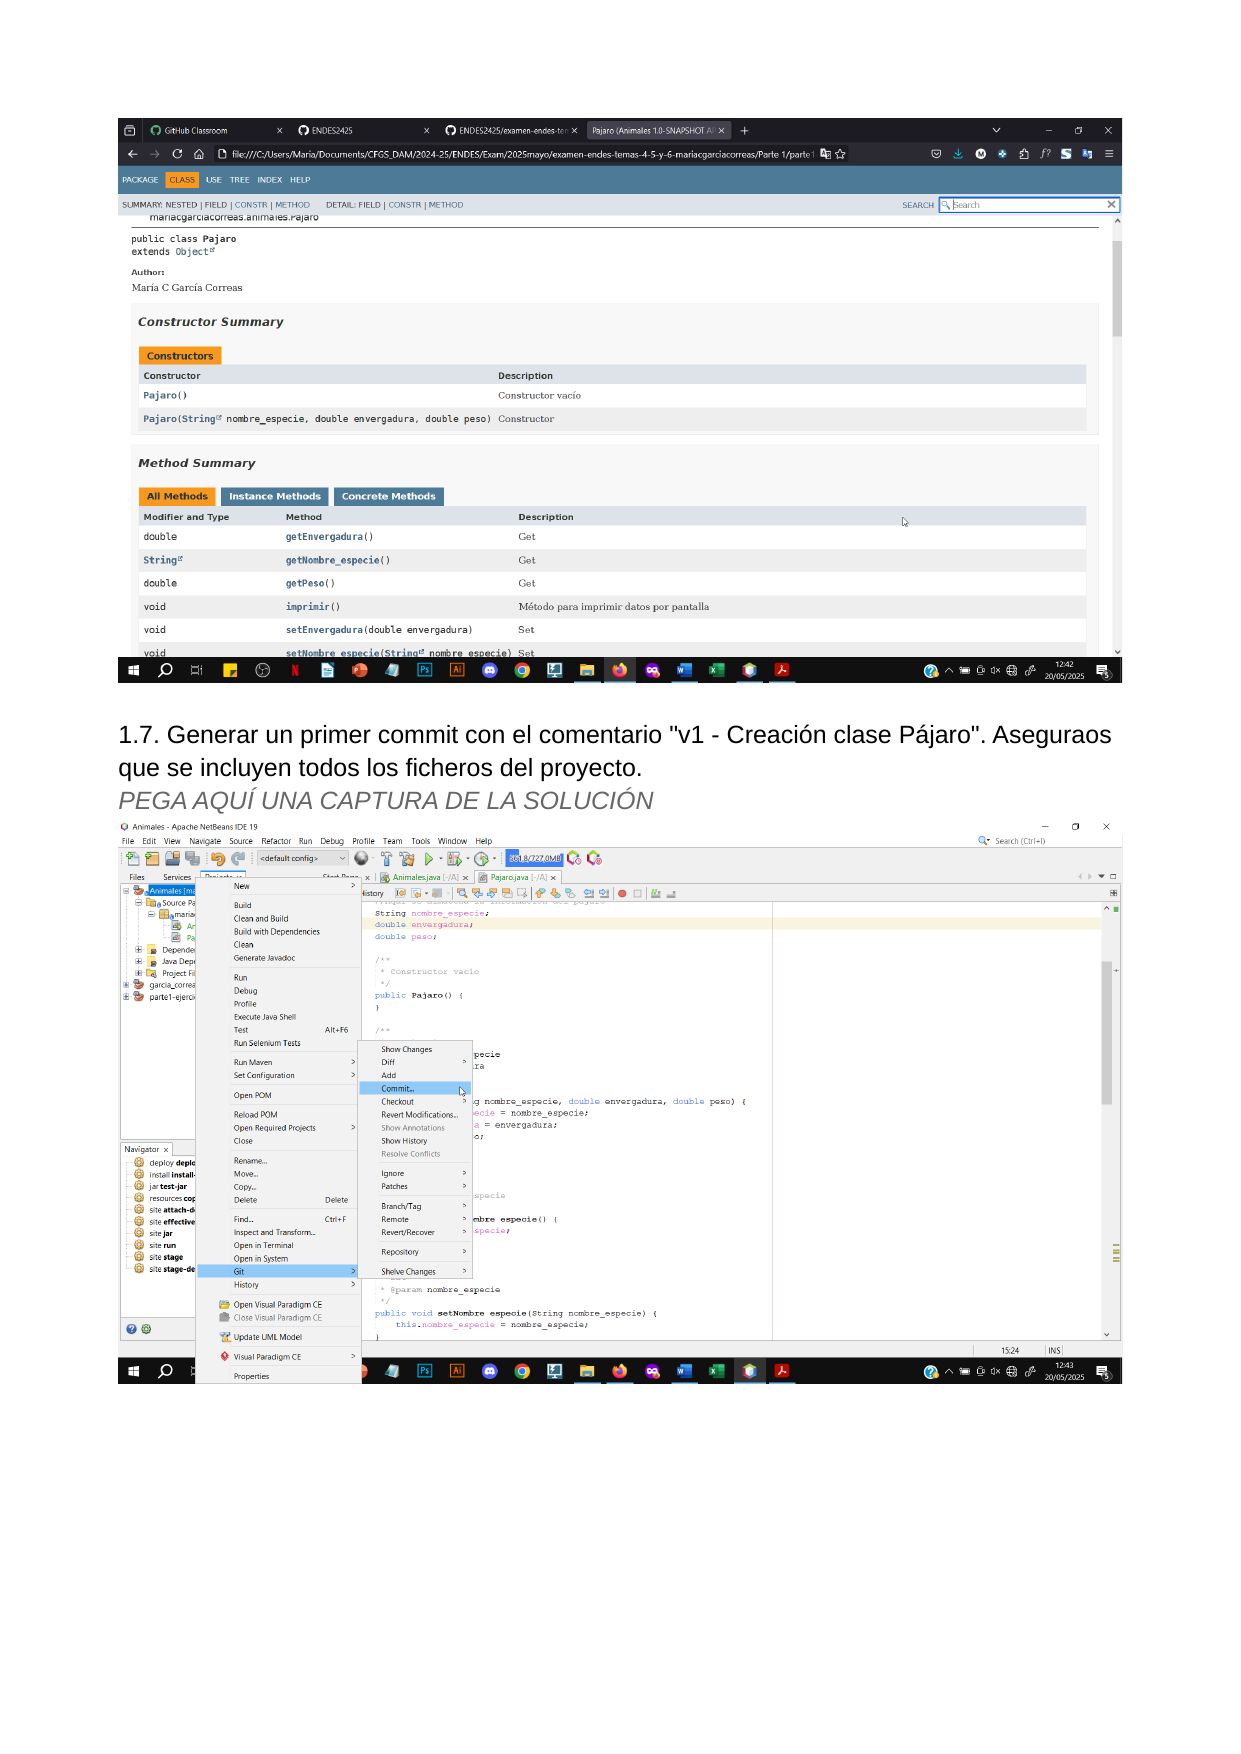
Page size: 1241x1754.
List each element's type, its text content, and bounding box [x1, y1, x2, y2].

text 1.7. Generar un primer commit con el comentario "v1 - Creación clase Pájaro". Aseguraos que se incluyen todos los ficheros del proyecto. [118, 720, 1122, 782]
text PEGA AQUÍ UNA CAPTURA DE LA SOLUCIÓN [118, 786, 1122, 815]
